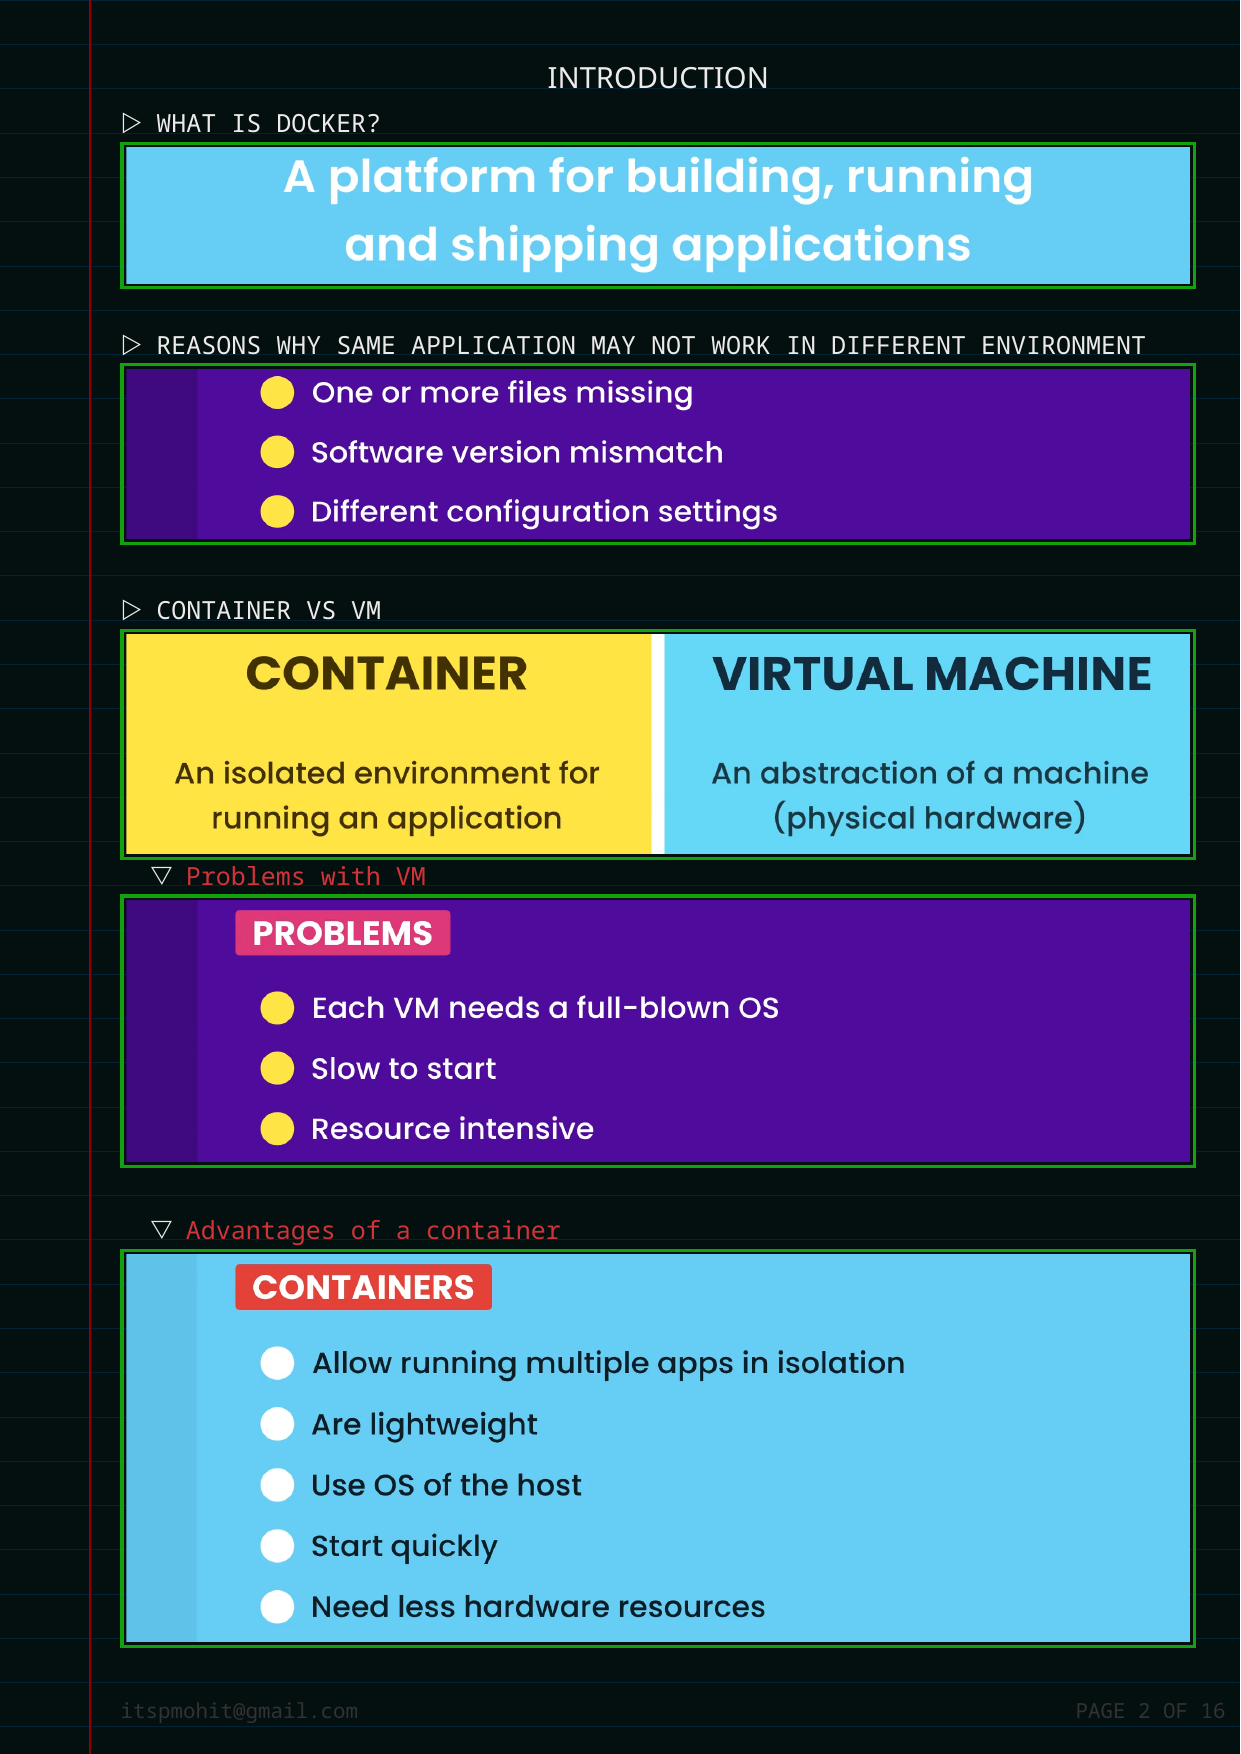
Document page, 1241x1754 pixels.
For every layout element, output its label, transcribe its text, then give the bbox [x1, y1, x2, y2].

list Problems with VM [150, 860, 1196, 894]
picture [126, 369, 1190, 539]
list Advantages of a container [150, 1204, 1196, 1248]
list container vs VM [120, 584, 1196, 629]
picture [126, 1254, 1190, 1642]
picture [126, 147, 1190, 284]
picture [126, 900, 1190, 1162]
picture [126, 634, 1190, 854]
text introduction [120, 53, 1196, 97]
list Reasons why same application may not work in different environment [120, 319, 1196, 363]
list what is docker? [120, 97, 1196, 142]
